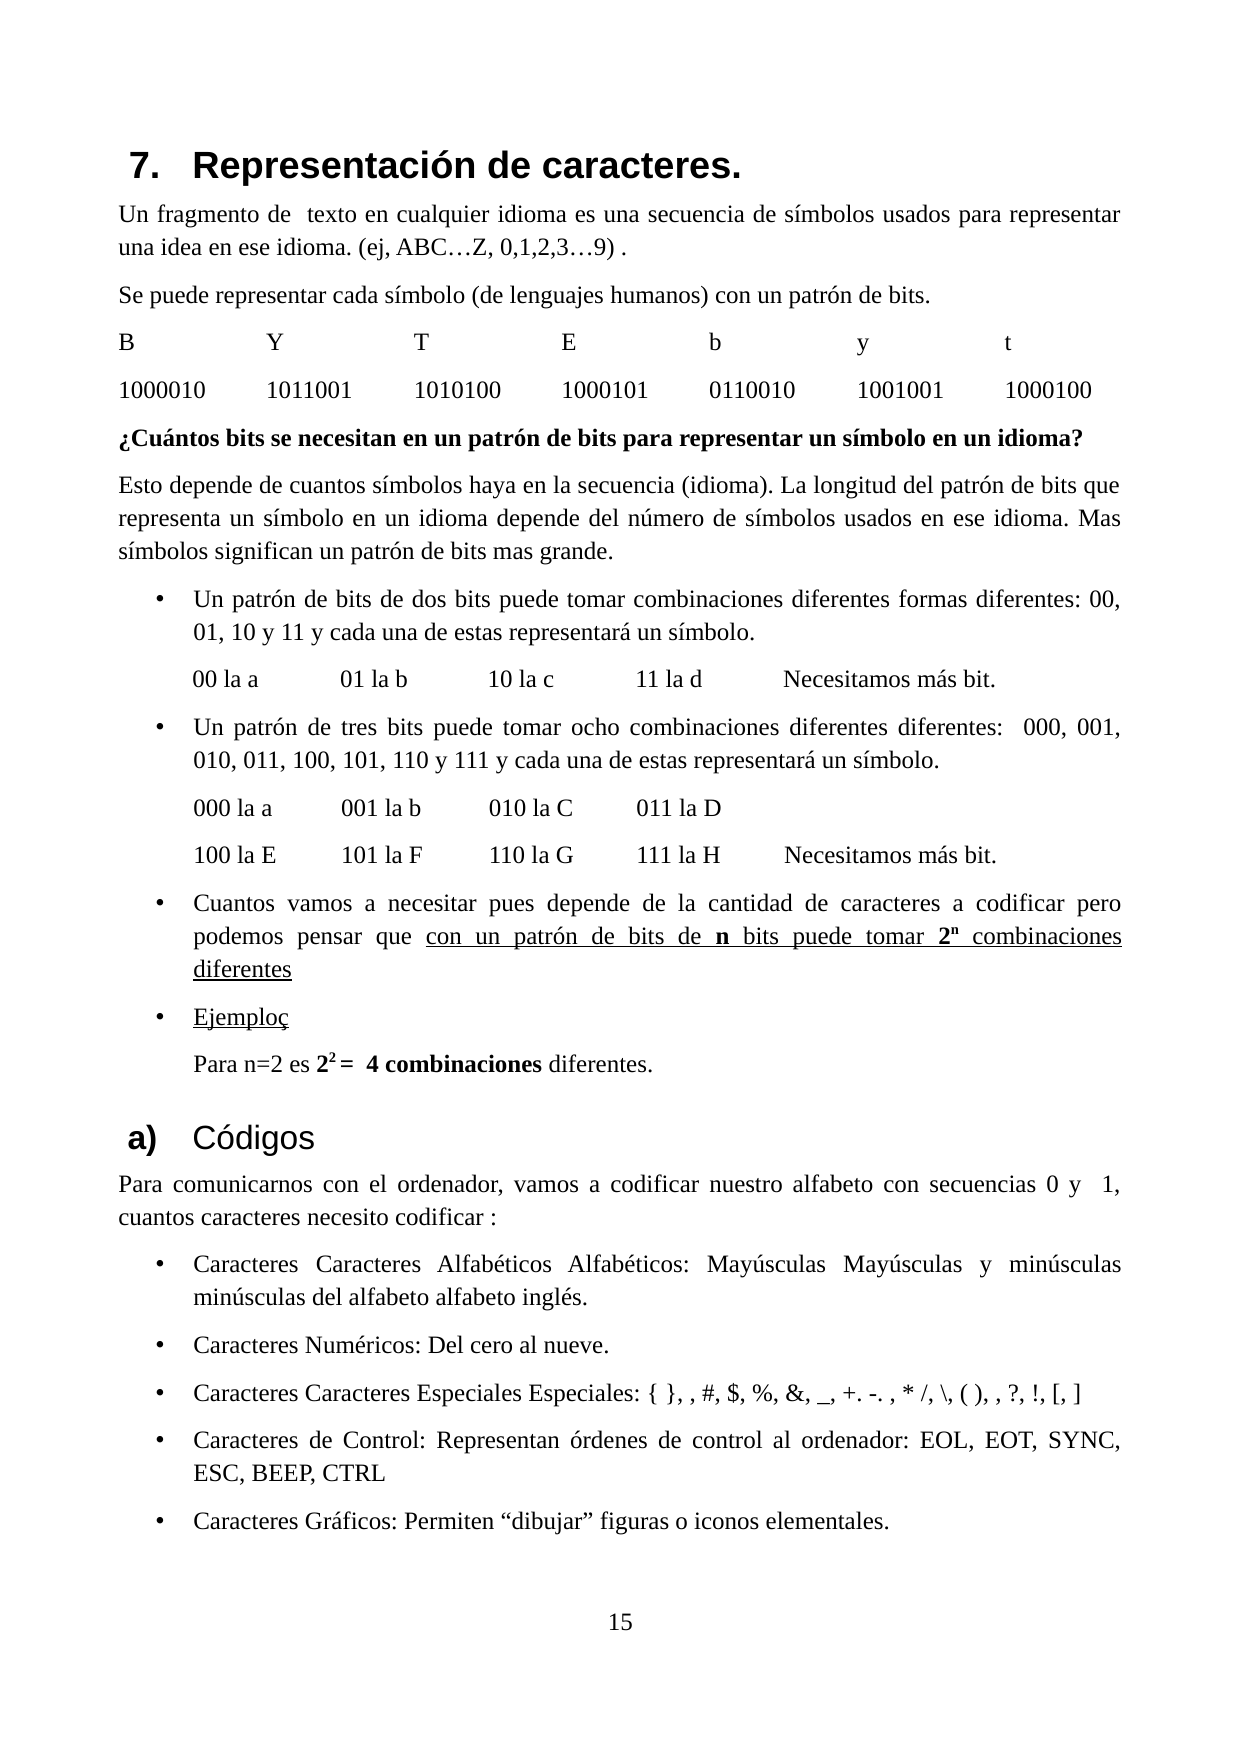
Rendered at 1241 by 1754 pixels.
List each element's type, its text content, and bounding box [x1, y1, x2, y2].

list 000 la a 001 la b 010 la C 011 la D [156, 793, 1122, 822]
list Caracteres Gráficos: Permiten “dibujar” figuras o iconos elementales. [156, 1506, 1122, 1535]
list Caracteres Caracteres Alfabéticos Alfabéticos: Mayúsculas Mayúsculas y minúsculas minúsculas del alfabeto alfabeto inglés. [156, 1249, 1122, 1311]
list Caracteres Caracteres Especiales Especiales: { }, , #, $, %, &, _, +. ‐. , * /, \, ( ), , ?, !, [, ] [156, 1378, 1122, 1406]
text ¿Cuántos bits se necesitan en un patrón de bits para representar un símbolo en un idioma? [118, 423, 1122, 451]
subtitle Códigos [118, 1118, 1122, 1156]
text B Y T E b y t [118, 327, 1122, 356]
text Se puede representar cada símbolo (de lenguajes humanos) con un patrón de bits. [118, 280, 1122, 309]
list Para n=2 es 22 = 4 combinaciones diferentes. [156, 1049, 1122, 1078]
list Un patrón de tres bits puede tomar ocho combinaciones diferentes diferentes: 000, 001, 010, 011, 100, 101, 110 y 111 y cada una de estas representará un símbolo. [156, 712, 1122, 774]
text Esto depende de cuantos símbolos haya en la secuencia (idioma). La longitud del patrón de bits que representa un símbolo en un idioma depende del número de símbolos usados en ese idioma. Mas símbolos significan un patrón de bits mas grande. [118, 470, 1122, 565]
list Cuantos vamos a necesitar pues depende de la cantidad de caracteres a codificar pero podemos pensar que con un patrón de bits de n bits puede tomar 2n combinaciones diferentes [156, 888, 1122, 983]
text 00 la a 01 la b 10 la c 11 la d Necesitamos más bit. [118, 664, 1122, 693]
list Ejemploç [156, 1002, 1122, 1030]
list 100 la E 101 la F 110 la G 111 la H Necesitamos más bit. [156, 840, 1122, 869]
subtitle Representación de caracteres. [118, 143, 1122, 187]
text 1000010 1011001 1010100 1000101 0110010 1001001 1000100 [118, 375, 1122, 404]
list Un patrón de bits de dos bits puede tomar combinaciones diferentes formas diferentes: 00, 01, 10 y 11 y cada una de estas representará un símbolo. [156, 584, 1122, 646]
list Caracteres Numéricos: Del cero al nueve. [156, 1330, 1122, 1359]
text Un fragmento de texto en cualquier idioma es una secuencia de símbolos usados para representar una idea en ese idioma. (ej, ABC…Z, 0,1,2,3…9) . [118, 199, 1122, 261]
text Para comunicarnos con el ordenador, vamos a codificar nuestro alfabeto con secuencias 0 y 1, cuantos caracteres necesito codificar : [118, 1169, 1122, 1231]
list Caracteres de Control: Representan órdenes de control al ordenador: EOL, EOT, SYNC, ESC, BEEP, CTRL [156, 1425, 1122, 1487]
